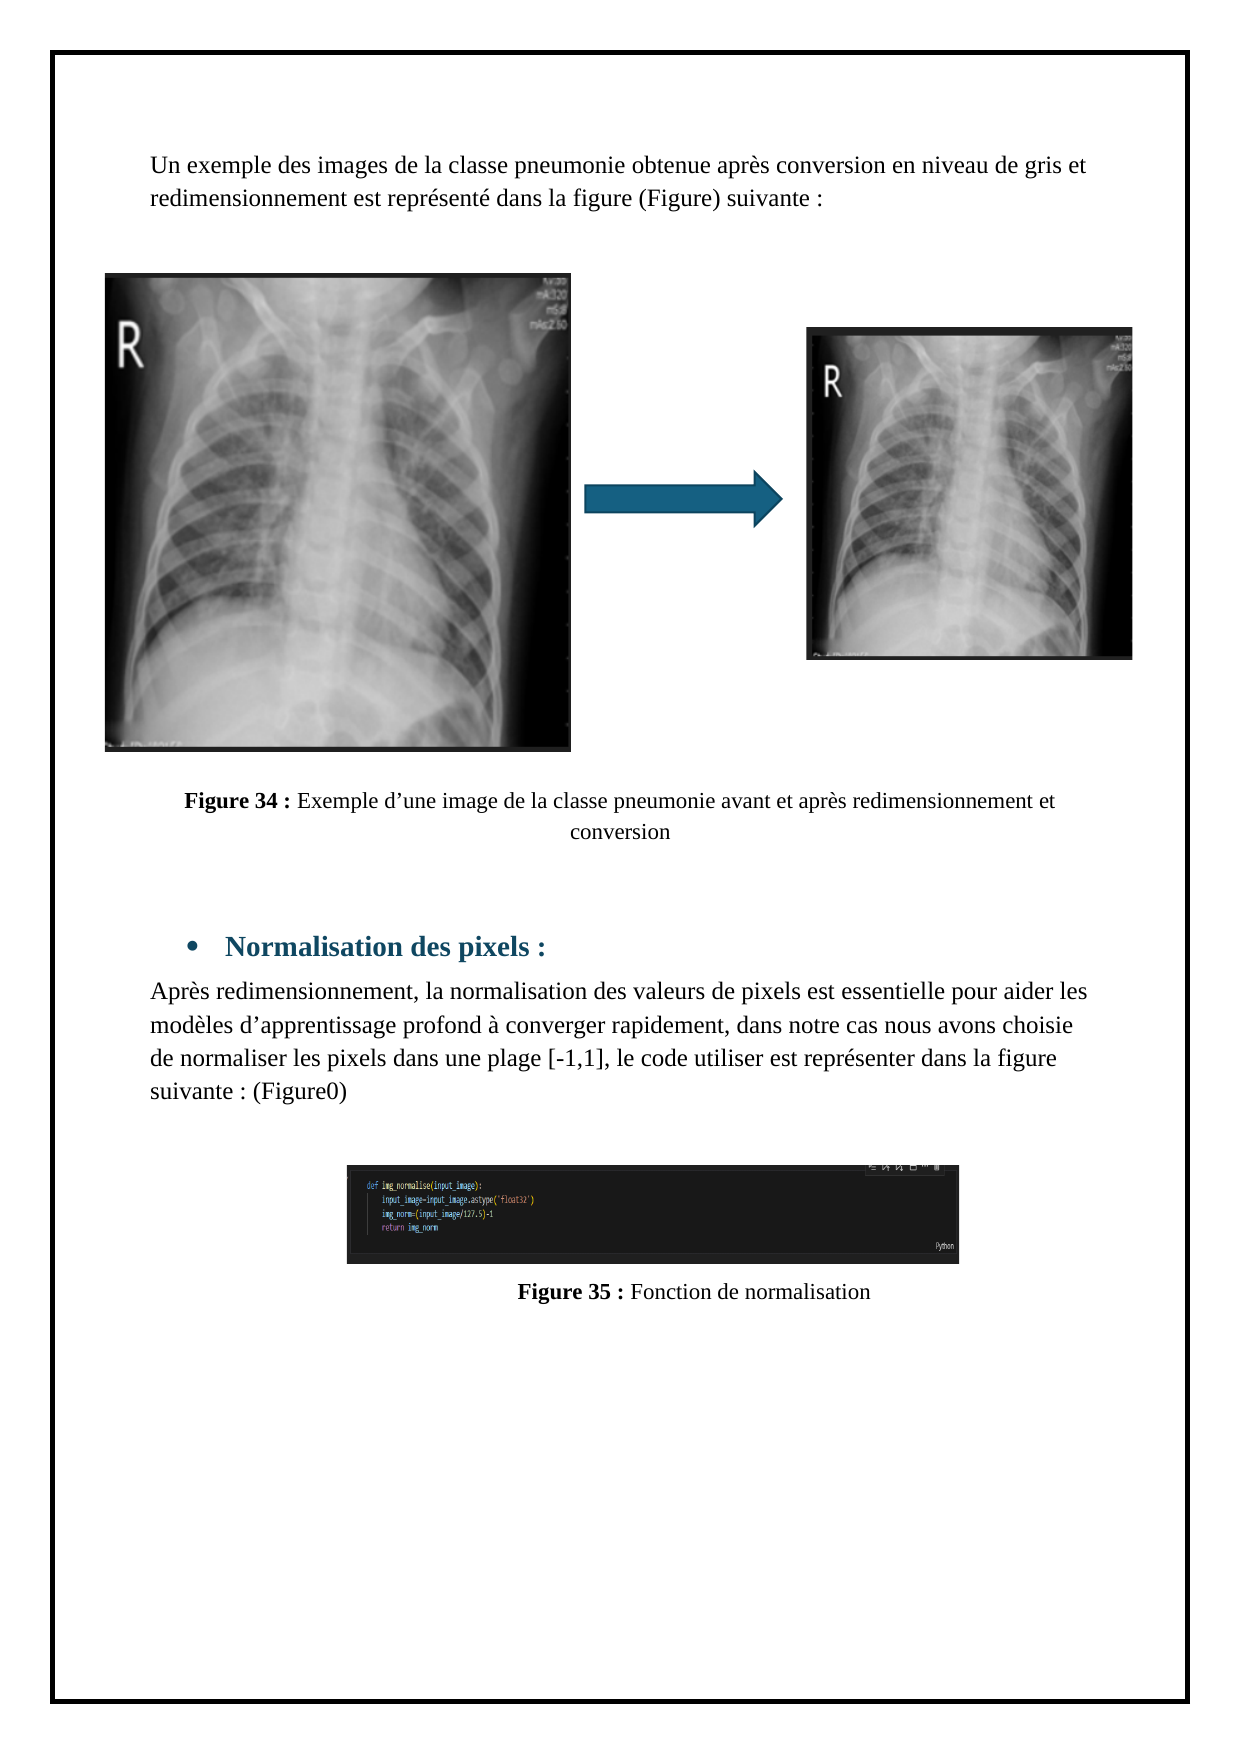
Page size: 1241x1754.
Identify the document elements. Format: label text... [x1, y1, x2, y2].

text Figure 35 : Fonction de normalisation [224, 1276, 1090, 1305]
text Un exemple des images de la classe pneumonie obtenue après conversion en niveau de gris et redimensionnement est représenté dans la figure (Figure) suivante : [150, 150, 1090, 212]
text Après redimensionnement, la normalisation des valeurs de pixels est essentielle pour aider les modèles d’apprentissage profond à converger rapidement, dans notre cas nous avons choisie de normaliser les pixels dans une plage [-1,1], le code utiliser est représenter dans la figure suivante : (Figure0) [150, 976, 1090, 1105]
text Figure 34 : Exemple d’une image de la classe pneumonie avant et après redimensionnement et conversion [150, 788, 1090, 844]
list Normalisation des pixels : [187, 929, 1090, 963]
